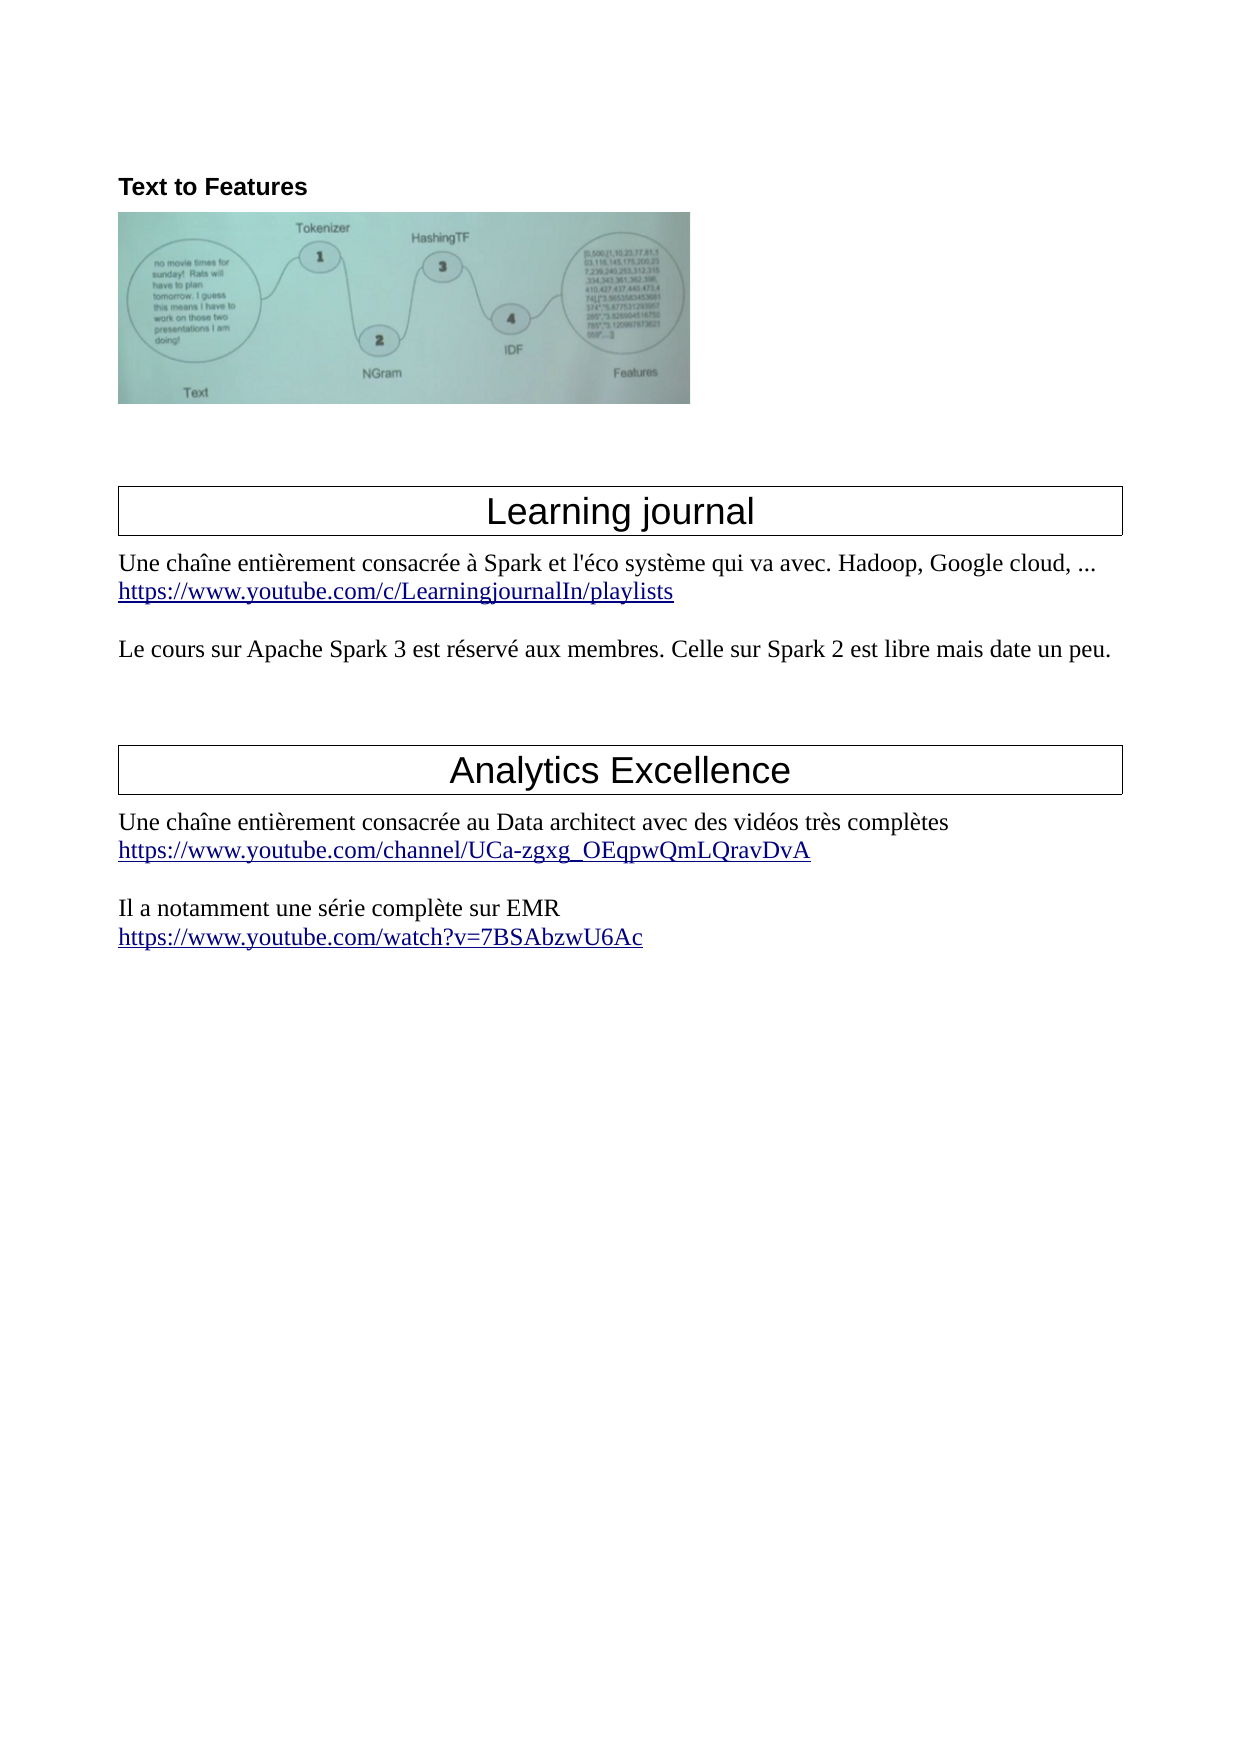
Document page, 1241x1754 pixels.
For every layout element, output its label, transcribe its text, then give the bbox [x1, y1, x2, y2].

text https://www.youtube.com/c/LearningjournalIn/playlists [118, 576, 1122, 605]
subtitle Analytics Excellence [119, 746, 1122, 794]
picture [118, 212, 690, 404]
text Une chaîne entièrement consacrée au Data architect avec des vidéos très complètes [118, 807, 1122, 836]
subtitle Text to Features [118, 172, 1122, 200]
text Le cours sur Apache Spark 3 est réservé aux membres. Celle sur Spark 2 est libre mais date un peu. [118, 634, 1122, 663]
text Une chaîne entièrement consacrée à Spark et l'éco système qui va avec. Hadoop, Google cloud, ... [118, 548, 1122, 576]
text https://www.youtube.com/channel/UCa-zgxg_OEqpwQmLQravDvA [118, 836, 1122, 864]
text https://www.youtube.com/watch?v=7BSAbzwU6Ac [118, 922, 1122, 951]
text Il a notamment une série complète sur EMR [118, 893, 1122, 922]
subtitle Learning journal [119, 487, 1122, 535]
